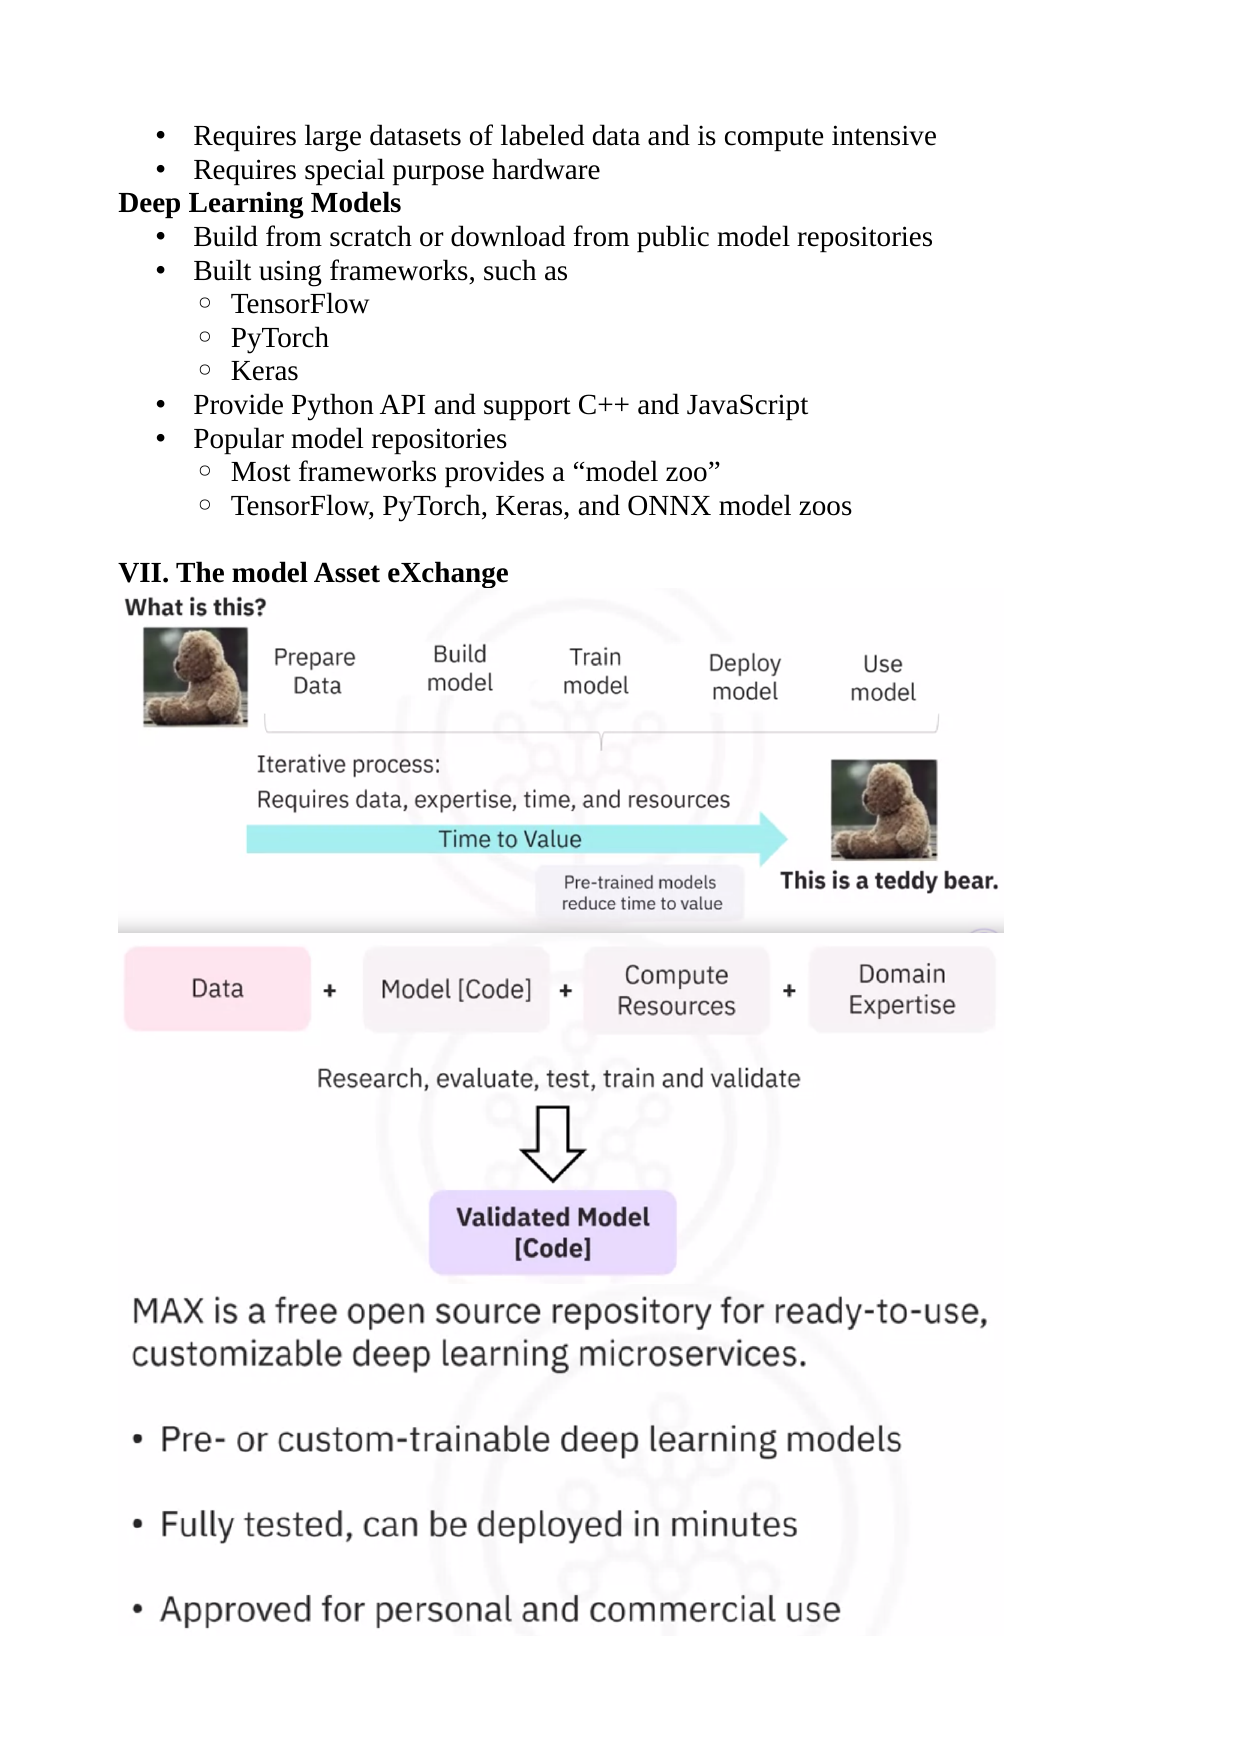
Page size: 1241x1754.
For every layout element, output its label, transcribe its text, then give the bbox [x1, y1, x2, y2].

text Deep Learning Models [118, 185, 1122, 219]
text VII. The model Asset eXchange [118, 555, 1122, 589]
list PyTorch [193, 320, 1122, 353]
list Most frameworks provides a “model zoo” [193, 454, 1122, 488]
list TensorFlow, PyTorch, Keras, and ONNX model zoos [193, 488, 1122, 522]
list Built using frameworks, such as [156, 253, 1122, 286]
list Requires special purpose hardware [156, 152, 1122, 185]
list TensorFlow [193, 286, 1122, 320]
list Provide Python API and support C++ and JavaScript [156, 387, 1122, 421]
list Build from scratch or download from public model repositories [156, 219, 1122, 253]
list Requires large datasets of labeled data and is compute intensive [156, 118, 1122, 152]
list Popular model repositories [156, 421, 1122, 454]
list Keras [193, 353, 1122, 387]
